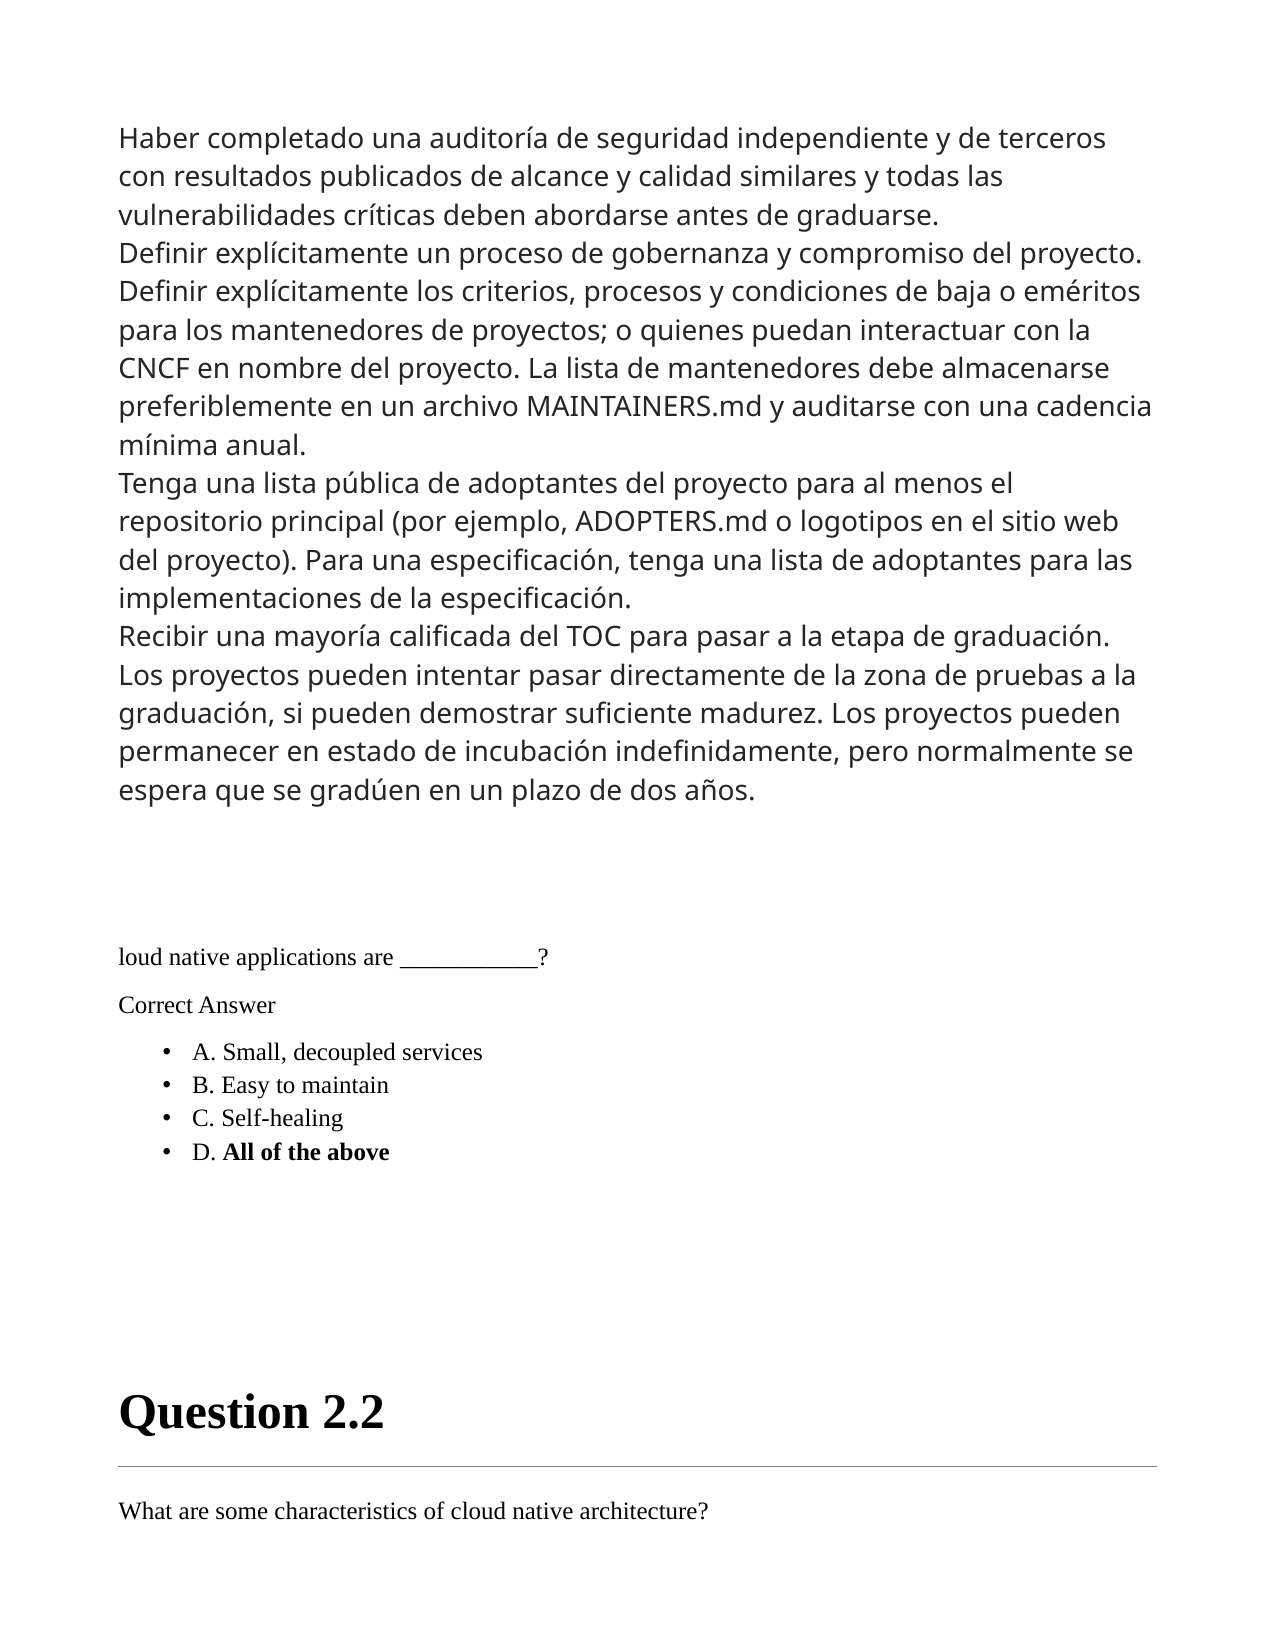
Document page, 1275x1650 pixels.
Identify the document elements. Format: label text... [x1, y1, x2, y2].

list C. Self-healing [162, 1103, 1157, 1132]
list D. All of the above [162, 1137, 1157, 1165]
subtitle Question 2.2 [118, 1382, 1157, 1439]
text Haber completado una auditoría de seguridad independiente y de terceros con resultados publicados de alcance y calidad similares y todas las vulnerabilidades críticas deben abordarse antes de graduarse. [118, 118, 1157, 233]
text Recibir una mayoría calificada del TOC para pasar a la etapa de graduación. Los proyectos pueden intentar pasar directamente de la zona de pruebas a la graduación, si pueden demostrar suficiente madurez. Los proyectos pueden permanecer en estado de incubación indefinidamente, pero normalmente se espera que se gradúen en un plazo de dos años. [118, 616, 1157, 808]
list B. Easy to maintain [162, 1071, 1157, 1099]
text Tenga una lista pública de adoptantes del proyecto para al menos el repositorio principal (por ejemplo, ADOPTERS.md o logotipos en el sitio web del proyecto). Para una especificación, tenga una lista de adoptantes para las implementaciones de la especificación. [118, 463, 1157, 616]
text loud native applications are ___________? [118, 942, 1157, 971]
text Definir explícitamente los criterios, procesos y condiciones de baja o eméritos para los mantenedores de proyectos; o quienes puedan interactuar con la CNCF en nombre del proyecto. La lista de mantenedores debe almacenarse preferiblemente en un archivo MAINTAINERS.md y auditarse con una cadencia mínima anual. [118, 271, 1157, 463]
text Definir explícitamente un proceso de gobernanza y compromiso del proyecto. [118, 233, 1157, 271]
text What are some characteristics of cloud native architecture? [118, 1496, 1157, 1525]
list A. Small, decoupled services [162, 1037, 1157, 1066]
text Correct Answer [118, 990, 1157, 1019]
